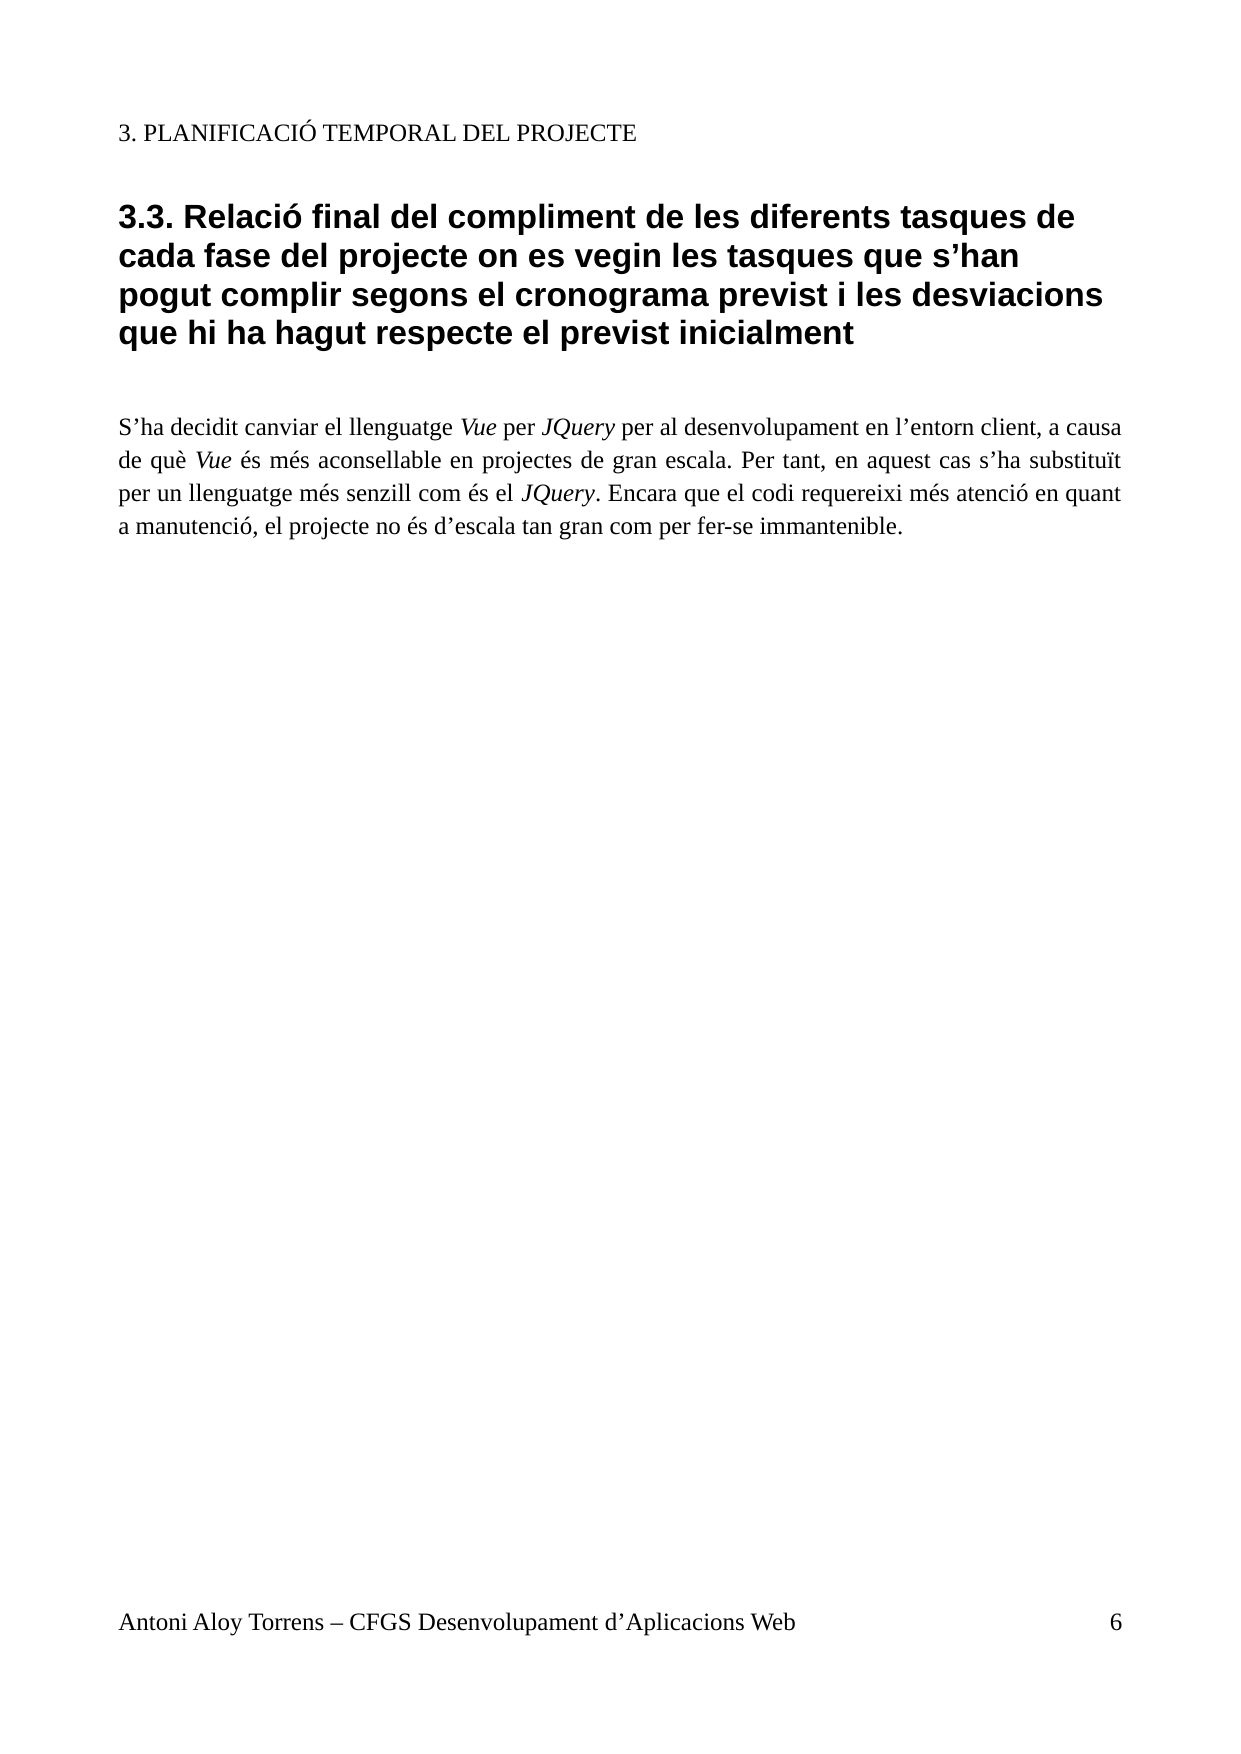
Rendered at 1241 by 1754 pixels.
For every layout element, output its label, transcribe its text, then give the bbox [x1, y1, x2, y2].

text S’ha decidit canviar el llenguatge Vue per JQuery per al desenvolupament en l’entorn client, a causa de què Vue és més aconsellable en projectes de gran escala. Per tant, en aquest cas s’ha substituït per un llenguatge més senzill com és el JQuery. Encara que el codi requereixi més atenció en quant a manutenció, el projecte no és d’escala tan gran com per fer-se immantenible. [118, 412, 1122, 540]
subtitle 3.3. Relació final del compliment de les diferents tasques de cada fase del projecte on es vegin les tasques que s’han pogut complir segons el cronograma previst i les desviacions que hi ha hagut respecte el previst inicialment [118, 197, 1122, 352]
